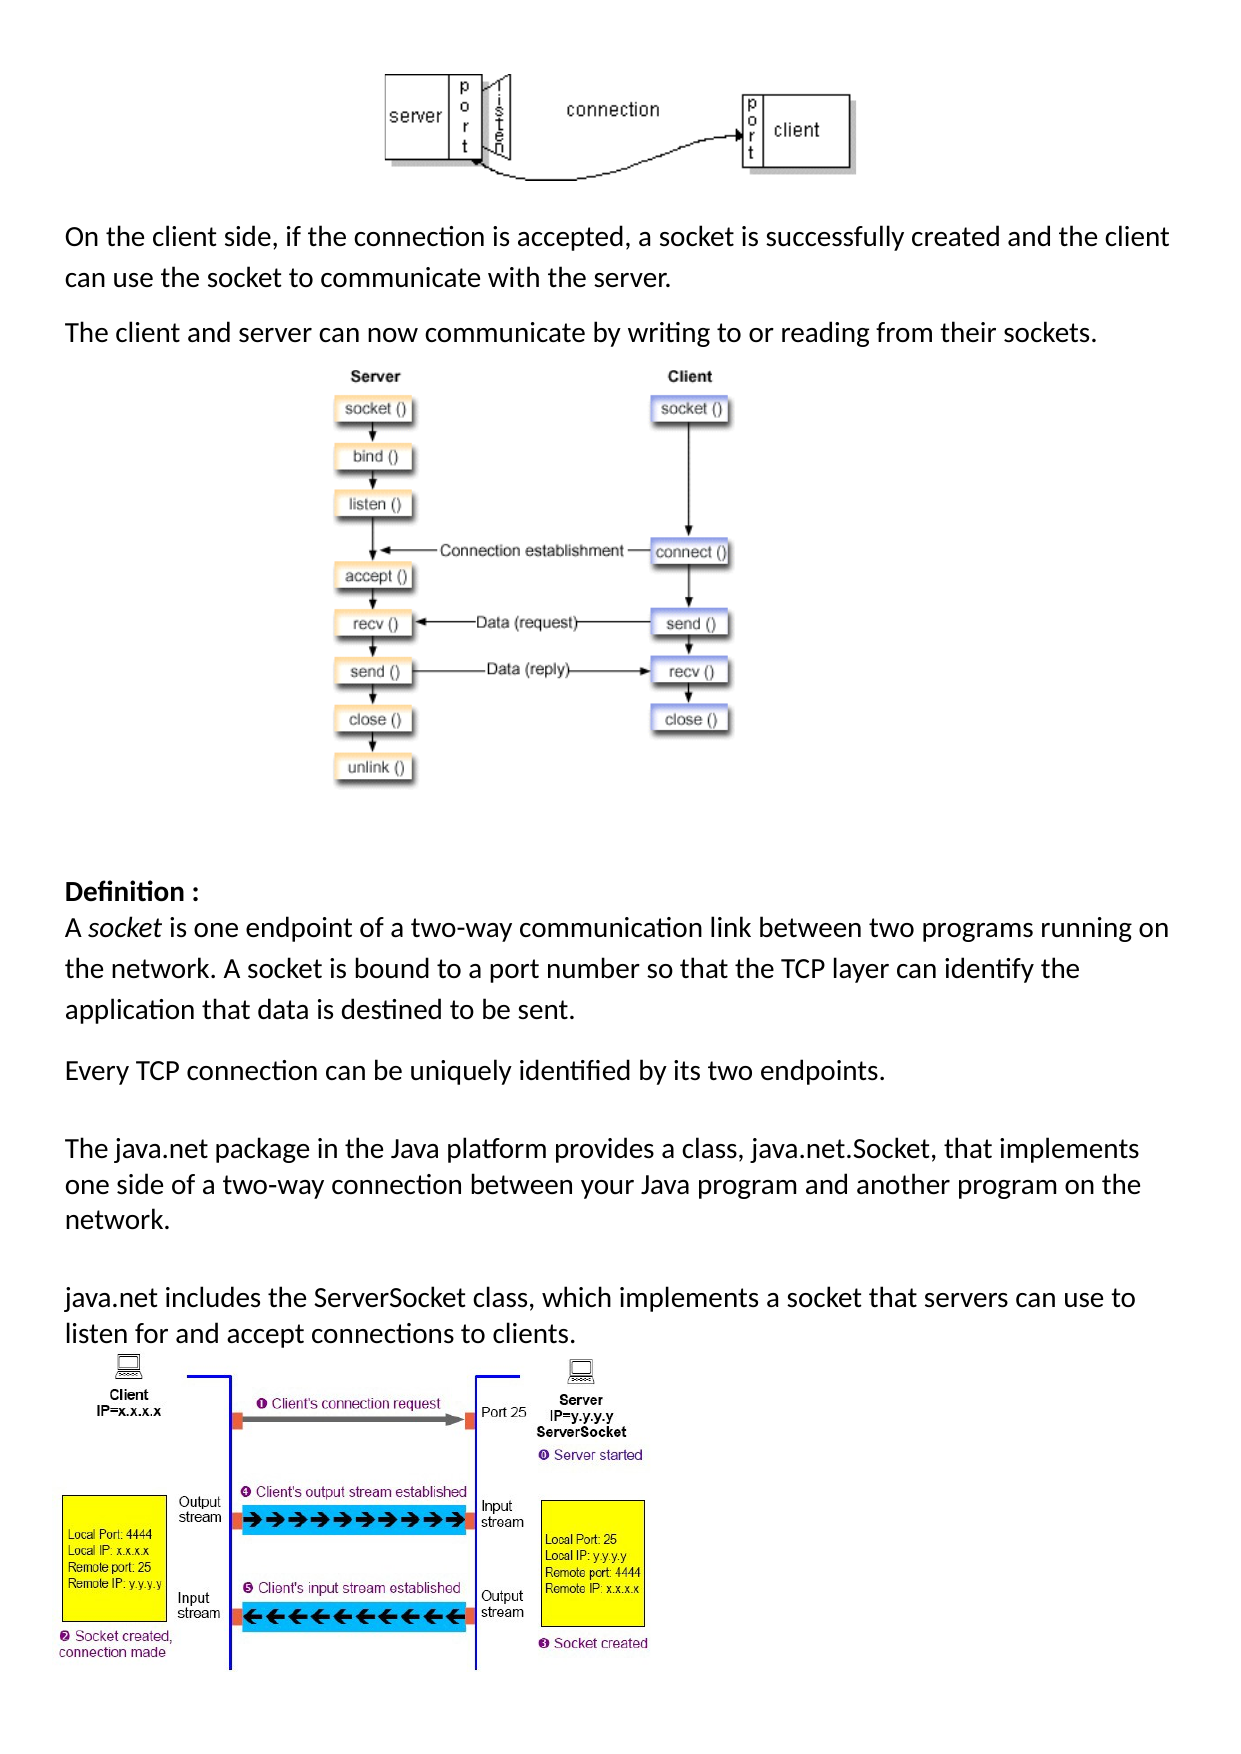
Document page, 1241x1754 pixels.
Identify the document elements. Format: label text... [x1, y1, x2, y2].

text The java.net package in the Java platform provides a class, java.net.Socket, that implements one side of a two‐way connection between your Java program and another program on the network. [64, 1130, 1187, 1237]
text On the client side, if the connection is accepted, a socket is successfully created and the client can use the socket to communicate with the server. [64, 218, 1173, 295]
text Every TCP connection can be uniquely identified by its two endpoints. [64, 1052, 1187, 1088]
text java.net includes the ServerSocket class, which implements a socket that servers can use to listen for and accept connections to clients. [64, 1279, 1154, 1350]
text Definition : [64, 873, 1187, 909]
text A socket is one endpoint of a two-way communication link between two programs running on the network. A socket is bound to a port number so that the TCP layer can identify the application that data is destined to be sent. [64, 909, 1176, 1027]
text The client and server can now communicate by writing to or reading from their sockets. [64, 314, 1187, 350]
